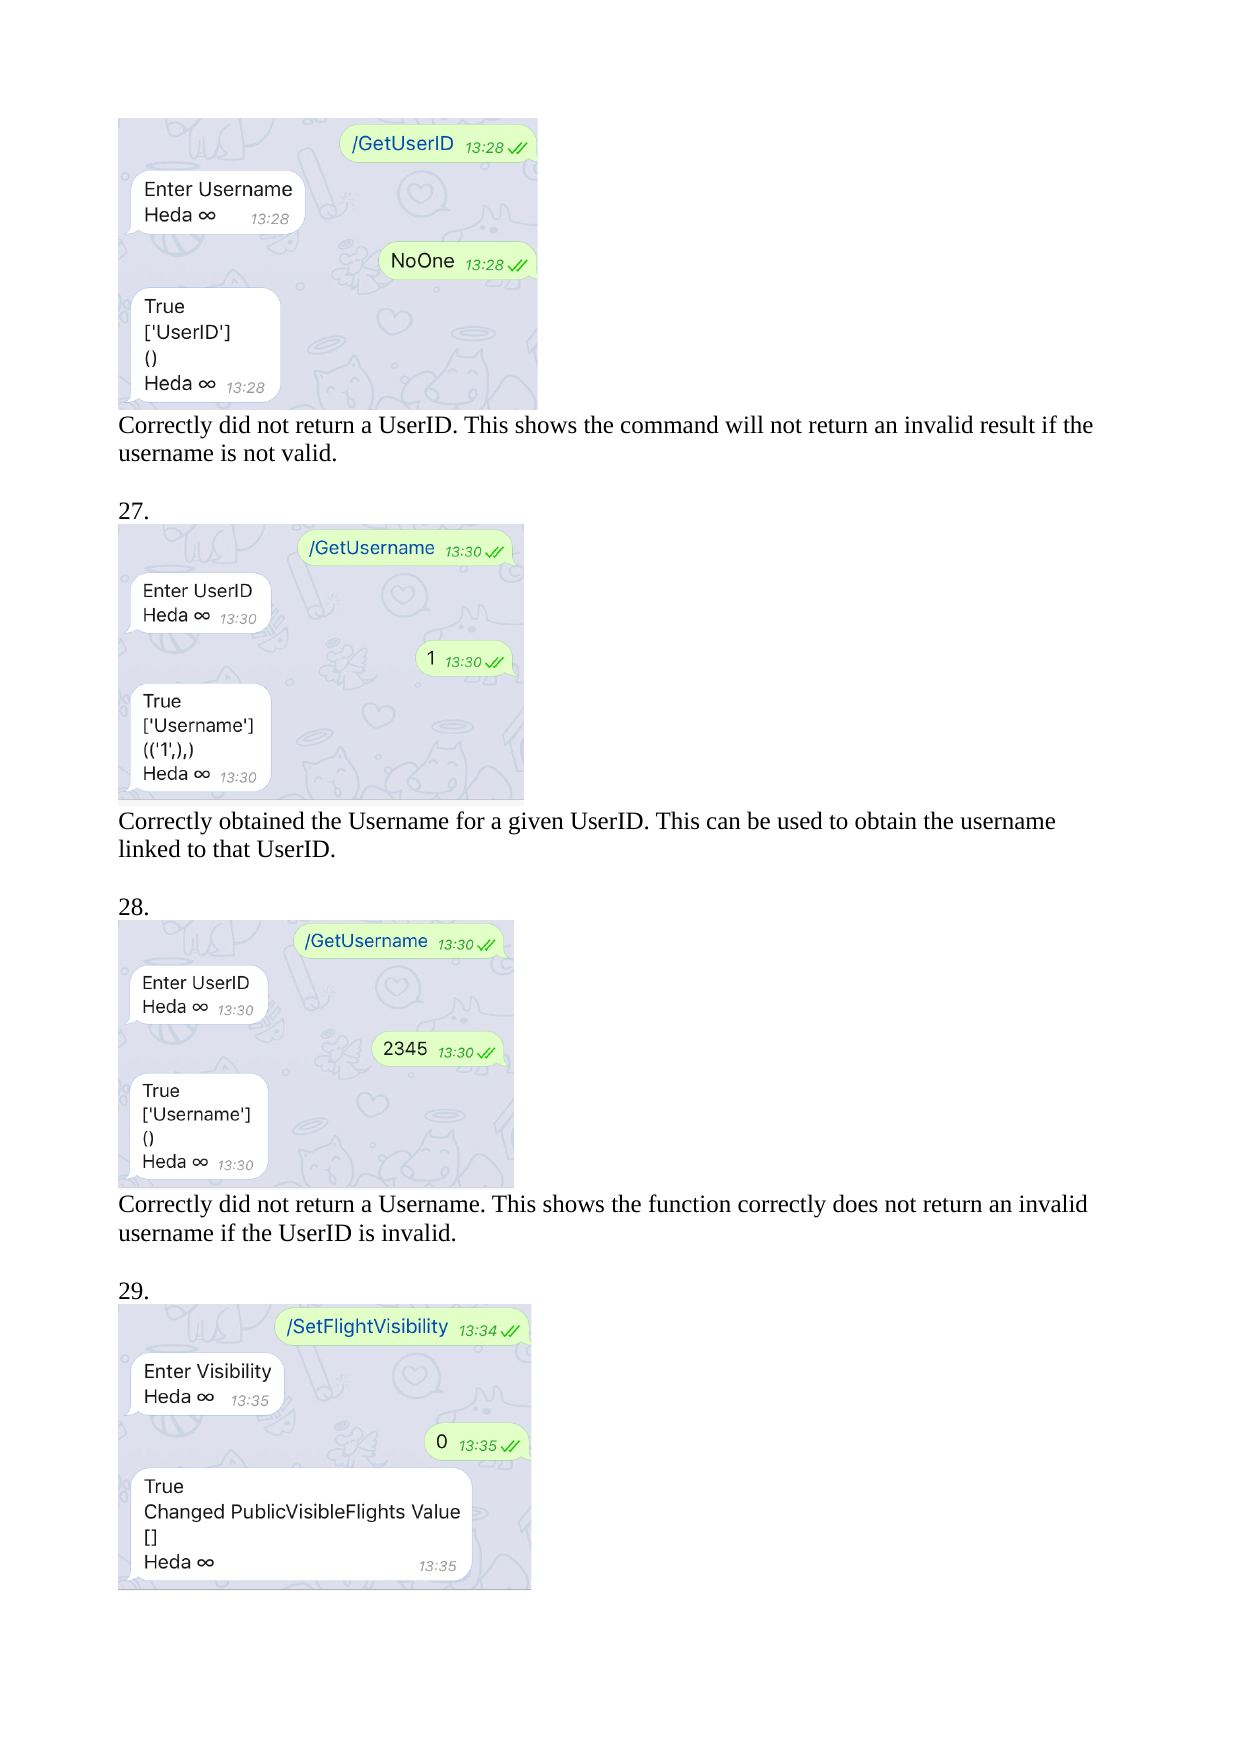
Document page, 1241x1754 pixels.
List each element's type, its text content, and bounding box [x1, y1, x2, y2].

picture [118, 524, 524, 806]
text 29. [118, 1276, 1122, 1304]
text 27. [118, 496, 1122, 525]
picture [118, 1304, 532, 1591]
text 28. [118, 892, 1122, 921]
text Correctly did not return a UserID. This shows the command will not return an invalid result if the username is not valid. [118, 118, 1122, 467]
picture [118, 118, 538, 410]
text Correctly obtained the Username for a given UserID. This can be used to obtain the username linked to that UserID. [118, 525, 1122, 863]
picture [118, 920, 514, 1190]
text Correctly did not return a Username. This shows the function correctly does not return an invalid username if the UserID is invalid. [118, 921, 1122, 1247]
